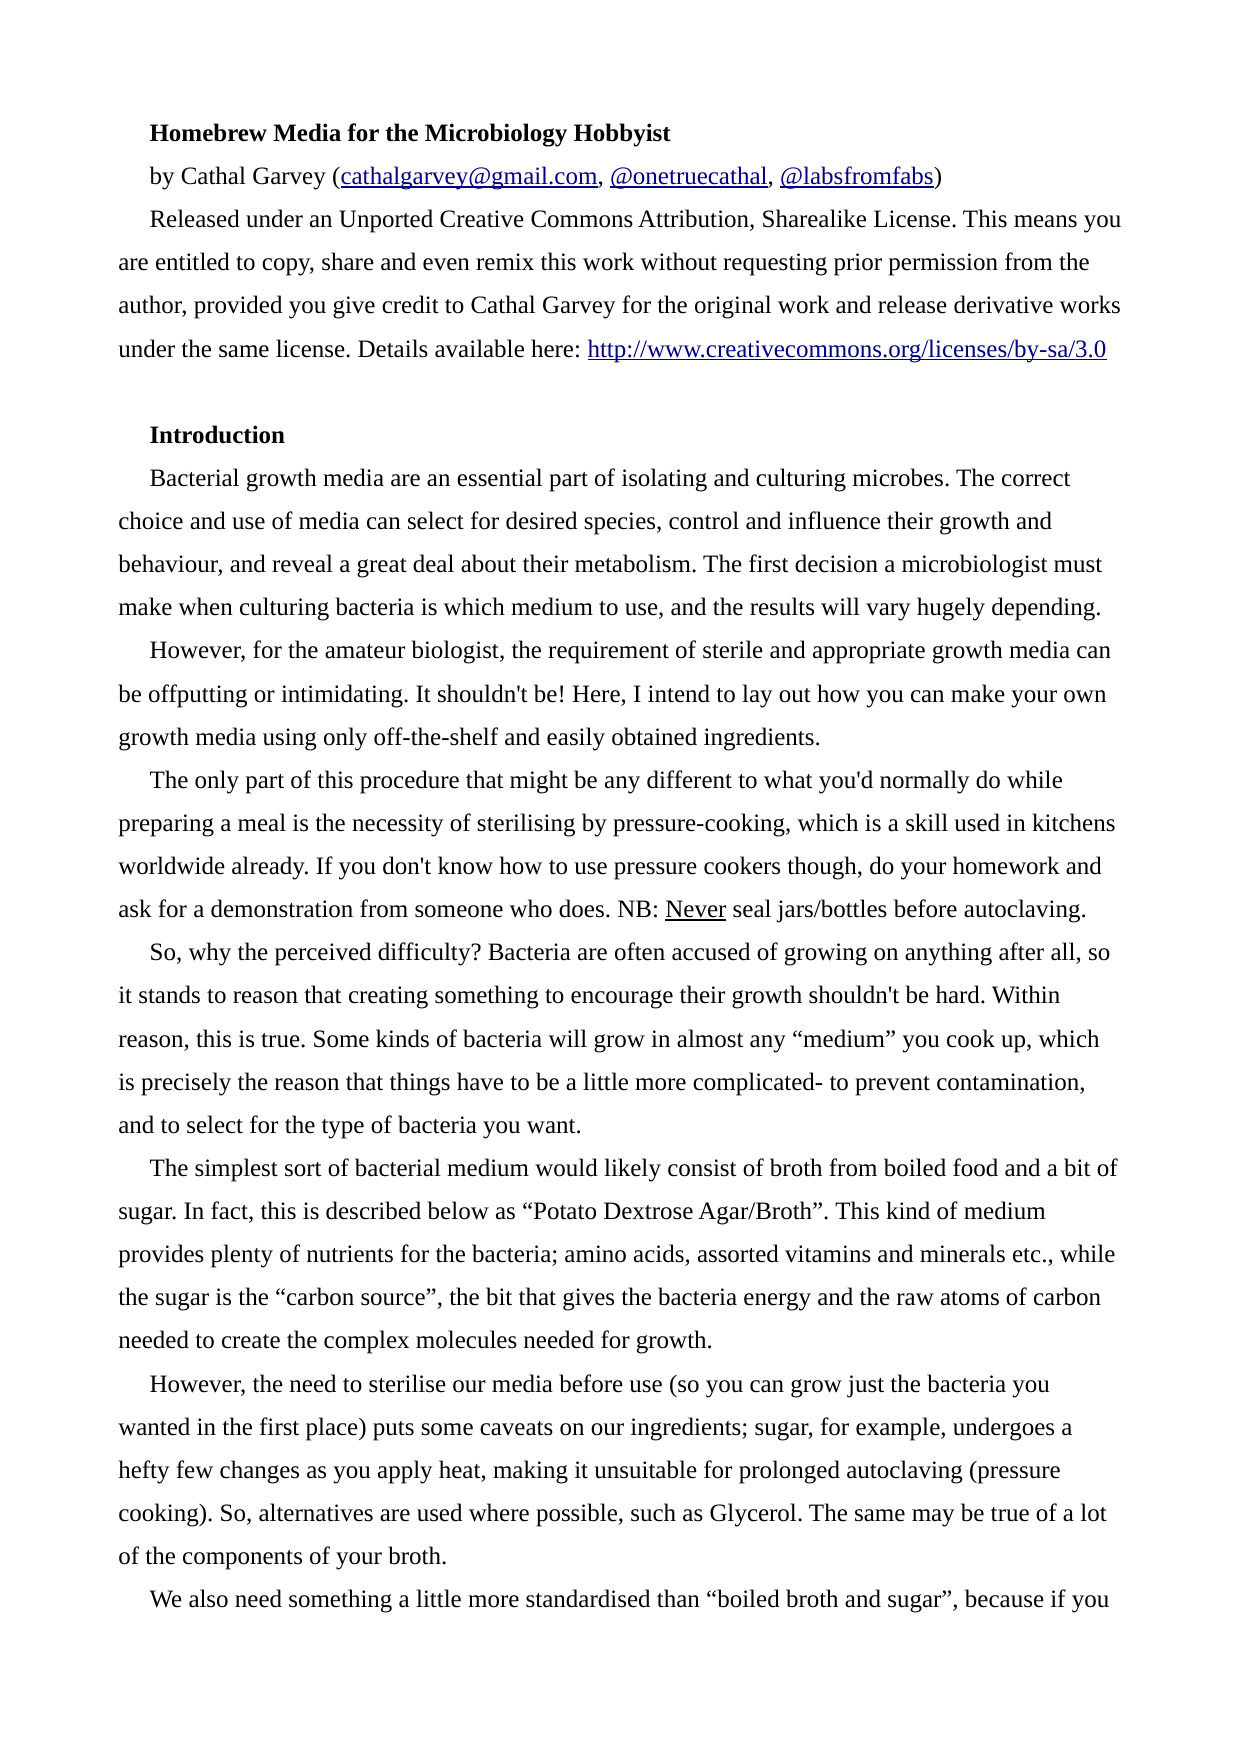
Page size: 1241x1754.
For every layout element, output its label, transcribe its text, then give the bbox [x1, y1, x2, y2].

text Homebrew Media for the Microbiology Hobbyist [118, 118, 1122, 147]
text The only part of this procedure that might be any different to what you'd normally do while preparing a meal is the necessity of sterilising by pressure-cooking, which is a skill used in kitchens worldwide already. If you don't know how to use pressure cookers though, do your homework and ask for a demonstration from someone who does. NB: Never seal jars/bottles before autoclaving. [118, 765, 1122, 923]
text by Cathal Garvey (cathalgarvey@gmail.com, @onetruecathal, @labsfromfabs) [118, 161, 1122, 190]
text However, the need to sterilise our media before use (so you can grow just the bacteria you wanted in the first place) puts some caveats on our ingredients; sugar, for example, undergoes a hefty few changes as you apply heat, making it unsuitable for prolonged autoclaving (pressure cooking). So, alternatives are used where possible, such as Glycerol. The same may be true of a lot of the components of your broth. [118, 1369, 1122, 1570]
text So, why the perceived difficulty? Bacteria are often accused of growing on anything after all, so it stands to reason that creating something to encourage their growth shouldn't be hard. Within reason, this is true. Some kinds of bacteria will grow in almost any “medium” you cook up, which is precisely the reason that things have to be a little more complicated- to prevent contamination, and to select for the type of bacteria you want. [118, 937, 1122, 1139]
text Introduction [118, 420, 1122, 449]
text We also need something a little more standardised than “boiled broth and sugar”, because if you [118, 1584, 1122, 1613]
text However, for the amateur biologist, the requirement of sterile and appropriate growth media can be offputting or intimidating. It shouldn't be! Here, I intend to lay out how you can make your own growth media using only off-the-shelf and easily obtained ingredients. [118, 636, 1122, 751]
text Released under an Unported Creative Commons Attribution, Sharealike License. This means you are entitled to copy, share and even remix this work without requesting prior permission from the author, provided you give credit to Cathal Garvey for the original work and release derivative works under the same license. Details available here: http://www.creativecommons.org/licenses/by-sa/3.0 [118, 204, 1122, 362]
text The simplest sort of bacterial medium would likely consist of broth from boiled food and a bit of sugar. In fact, this is described below as “Potato Dextrose Agar/Broth”. This kind of medium provides plenty of nutrients for the bacteria; amino acids, assorted vitamins and minerals etc., while the sugar is the “carbon source”, the bit that gives the bacteria energy and the raw atoms of carbon needed to create the complex molecules needed for growth. [118, 1153, 1122, 1354]
text Bacterial growth media are an essential part of isolating and culturing microbes. The correct choice and use of media can select for desired species, control and influence their growth and behaviour, and reveal a great deal about their metabolism. The first decision a microbiologist must make when culturing bacteria is which medium to use, and the results will vary hugely depending. [118, 463, 1122, 621]
